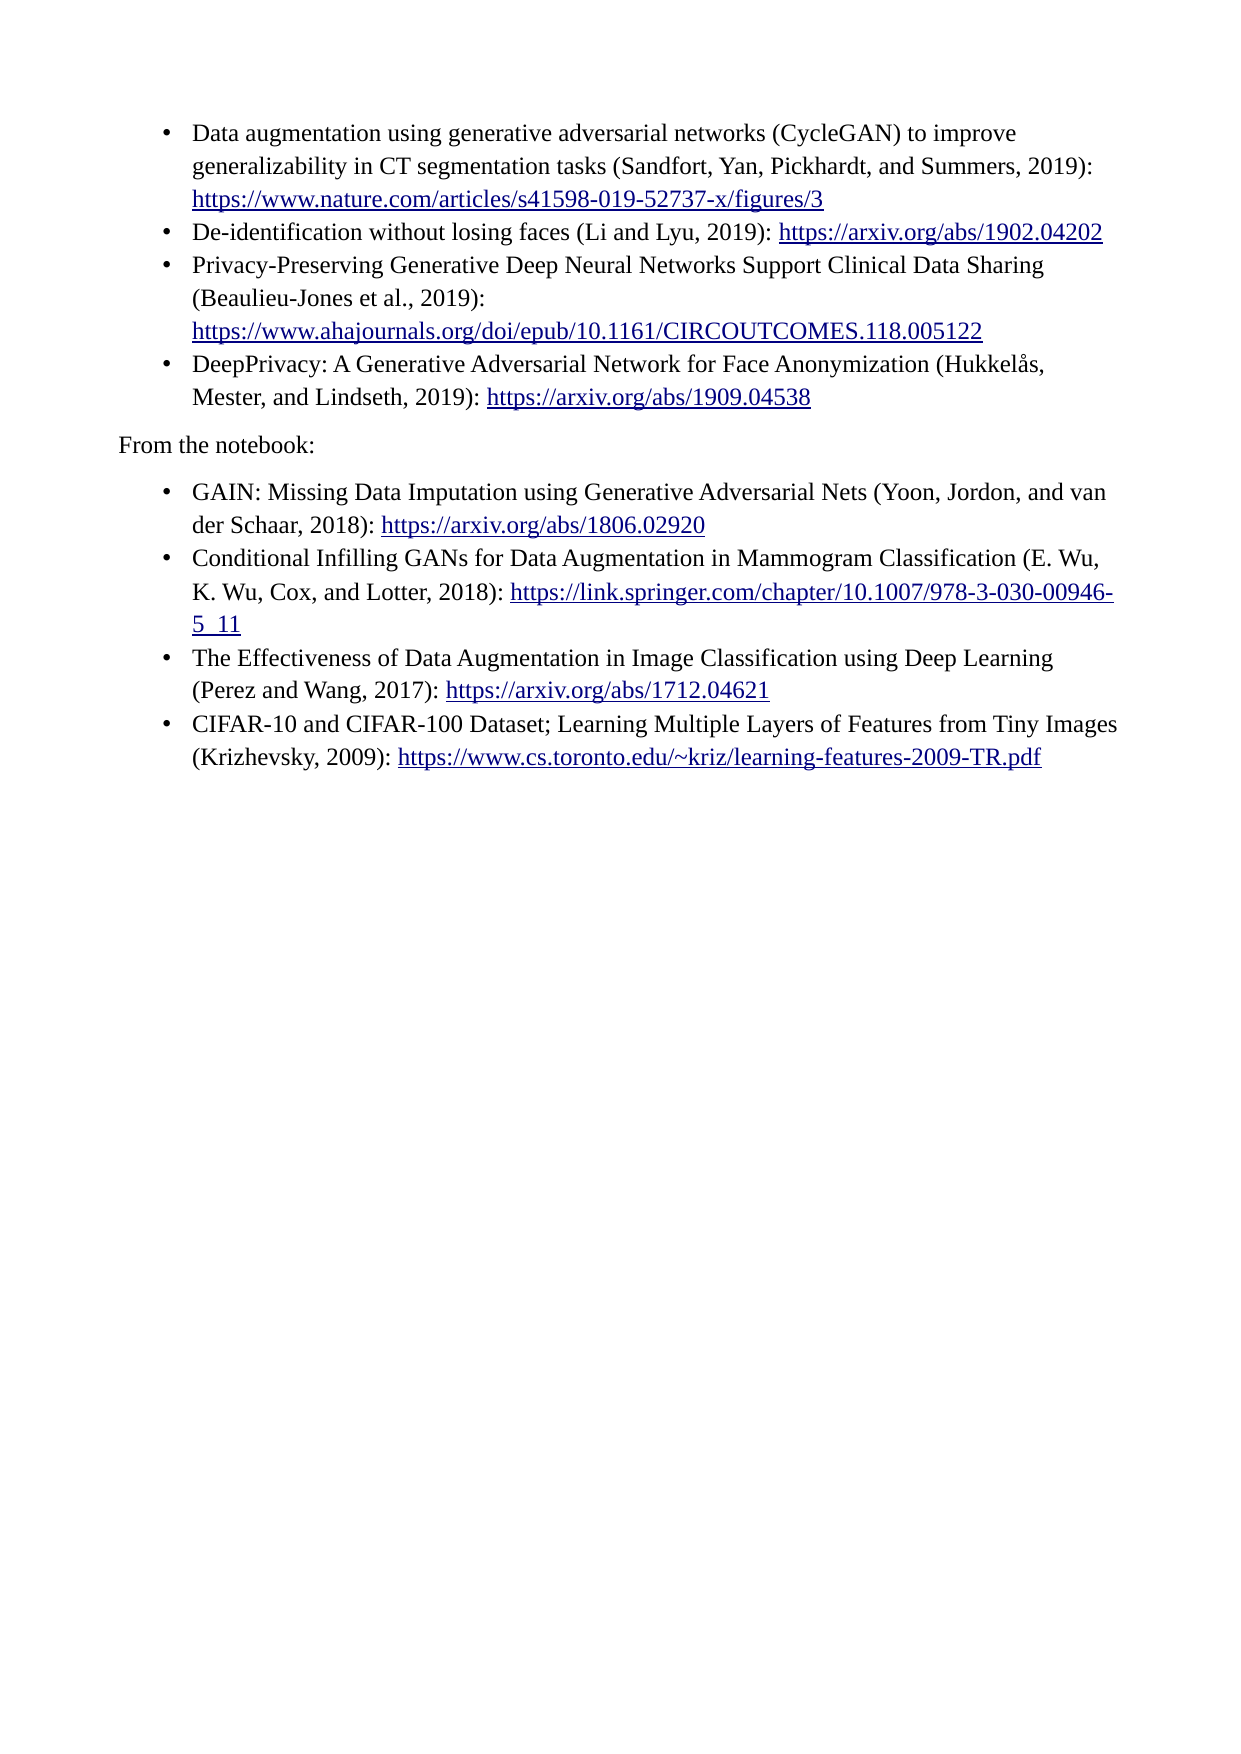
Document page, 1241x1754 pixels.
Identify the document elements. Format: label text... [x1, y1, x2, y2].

list De-identification without losing faces (Li and Lyu, 2019): https://arxiv.org/abs/1902.04202 [162, 217, 1122, 246]
list Conditional Infilling GANs for Data Augmentation in Mammogram Classification (E. Wu, K. Wu, Cox, and Lotter, 2018): https://link.springer.com/chapter/10.1007/978-3-030-00946-5_11 [162, 543, 1122, 638]
list CIFAR-10 and CIFAR-100 Dataset; Learning Multiple Layers of Features from Tiny Images (Krizhevsky, 2009): https://www.cs.toronto.edu/~kriz/learning-features-2009-TR.pdf [162, 709, 1122, 770]
list Data augmentation using generative adversarial networks (CycleGAN) to improve generalizability in CT segmentation tasks (Sandfort, Yan, Pickhardt, and Summers, 2019): https://www.nature.com/articles/s41598-019-52737-x/figures/3 [162, 118, 1122, 213]
text From the notebook: [118, 430, 1122, 459]
list DeepPrivacy: A Generative Adversarial Network for Face Anonymization (Hukkelås, Mester, and Lindseth, 2019): https://arxiv.org/abs/1909.04538 [162, 349, 1122, 411]
list GAIN: Missing Data Imputation using Generative Adversarial Nets (Yoon, Jordon, and van der Schaar, 2018): https://arxiv.org/abs/1806.02920 [162, 477, 1122, 539]
list Privacy-Preserving Generative Deep Neural Networks Support Clinical Data Sharing (Beaulieu-Jones et al., 2019): https://www.ahajournals.org/doi/epub/10.1161/CIRCOUTCOMES.118.005122 [162, 250, 1122, 345]
list The Effectiveness of Data Augmentation in Image Classification using Deep Learning (Perez and Wang, 2017): https://arxiv.org/abs/1712.04621 [162, 643, 1122, 704]
